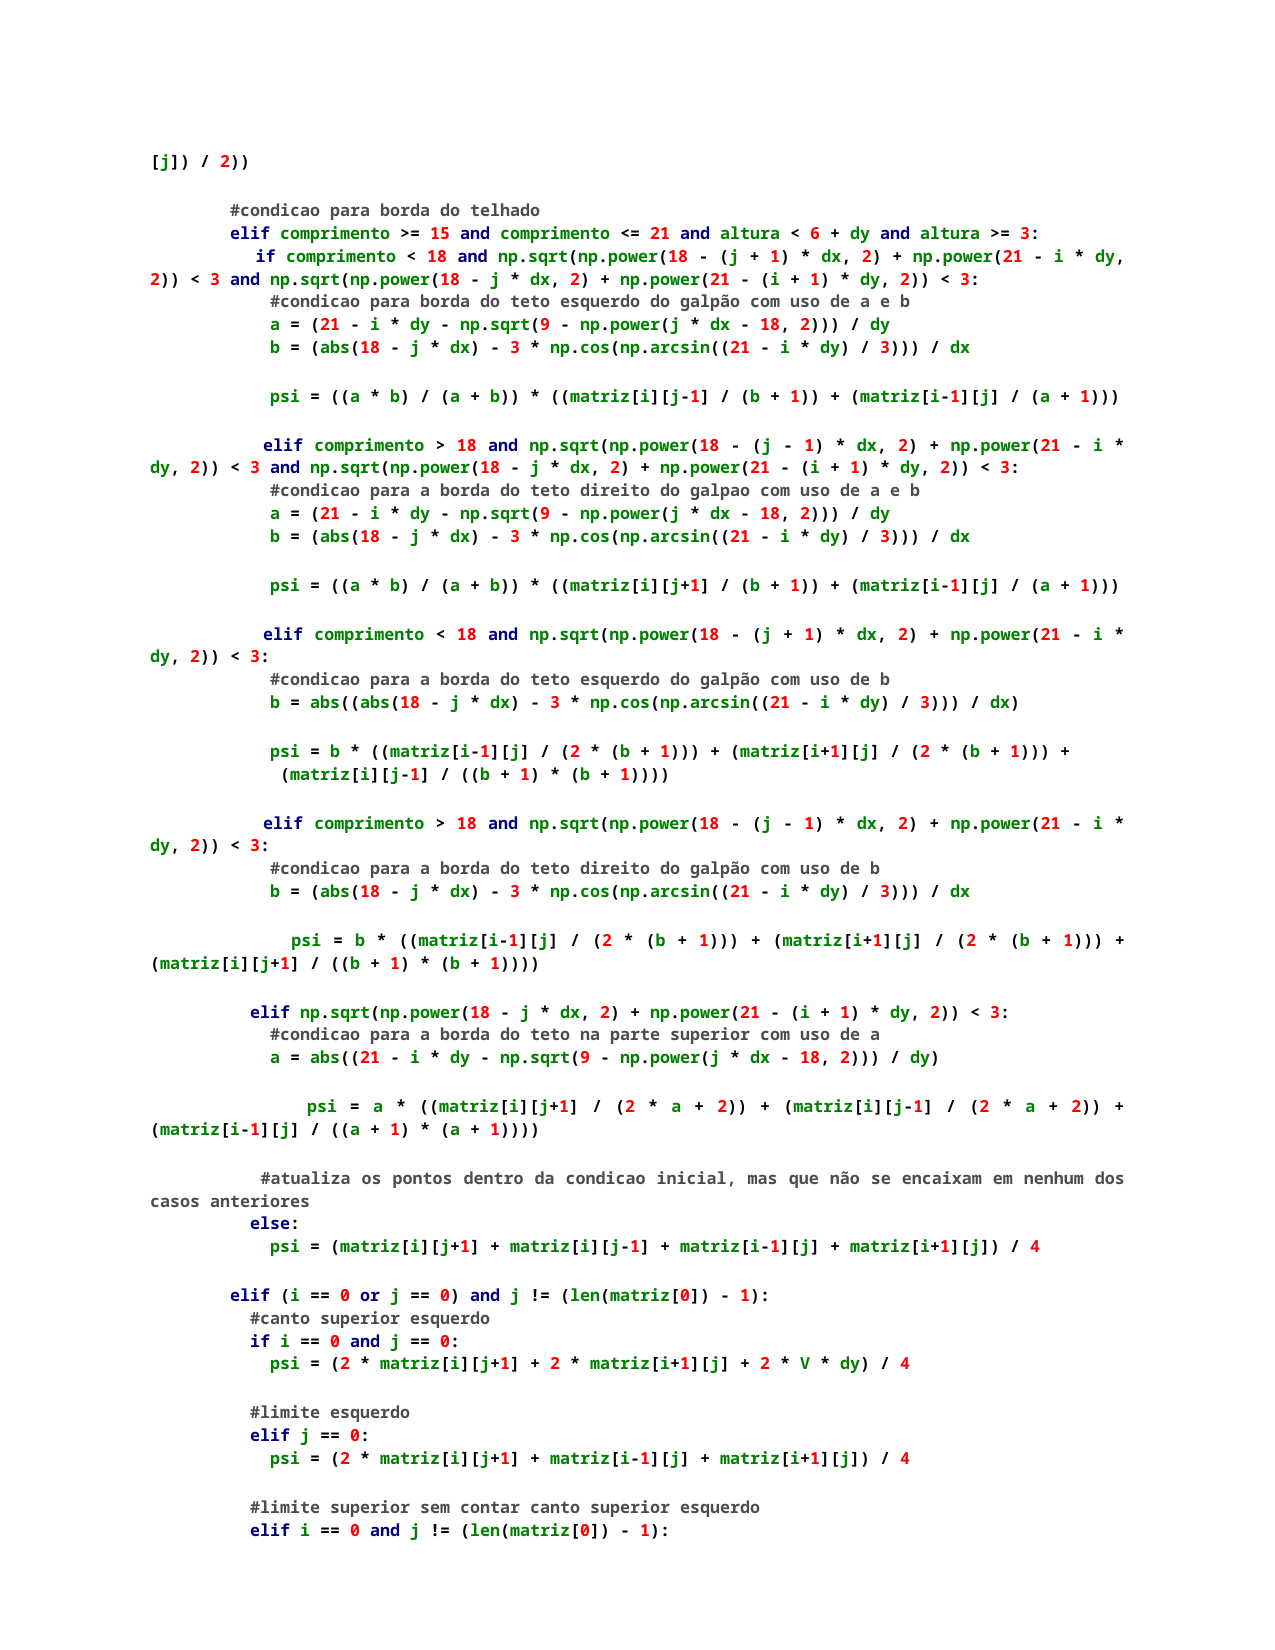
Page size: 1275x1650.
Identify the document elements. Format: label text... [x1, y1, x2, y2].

text psi = ((a * b) / (a + b)) * ((matriz[i][j+1] / (b + 1)) + (matriz[i-1][j] / (a + 1))) [150, 573, 1125, 596]
text #limite superior sem contar canto superior esquerdo [150, 1495, 1125, 1518]
text b = abs((abs(18 - j * dx) - 3 * np.cos(np.arcsin((21 - i * dy) / 3))) / dx) [150, 691, 1125, 713]
text elif comprimento > 18 and np.sqrt(np.power(18 - (j - 1) * dx, 2) + np.power(21 - i * dy, 2)) < 3 and np.sqrt(np.power(18 - j * dx, 2) + np.power(21 - (i + 1) * dy, 2)) < 3: [150, 433, 1125, 479]
text elif (i == 0 or j == 0) and j != (len(matriz[0]) - 1): [150, 1284, 1125, 1306]
text elif np.sqrt(np.power(18 - j * dx, 2) + np.power(21 - (i + 1) * dy, 2)) < 3: [150, 1000, 1125, 1023]
text a = (21 - i * dy - np.sqrt(9 - np.power(j * dx - 18, 2))) / dy [150, 502, 1125, 524]
text #condicao para borda do telhado [150, 199, 1125, 222]
text b = (abs(18 - j * dx) - 3 * np.cos(np.arcsin((21 - i * dy) / 3))) / dx [150, 524, 1125, 547]
text psi = (2 * matriz[i][j+1] + 2 * matriz[i+1][j] + 2 * V * dy) / 4 [150, 1352, 1125, 1374]
text if comprimento < 18 and np.sqrt(np.power(18 - (j + 1) * dx, 2) + np.power(21 - i * dy, 2)) < 3 and np.sqrt(np.power(18 - j * dx, 2) + np.power(21 - (i + 1) * dy, 2)) < 3: [150, 244, 1125, 290]
text psi = b * ((matriz[i-1][j] / (2 * (b + 1))) + (matriz[i+1][j] / (2 * (b + 1))) + [150, 739, 1125, 762]
text elif comprimento > 18 and np.sqrt(np.power(18 - (j - 1) * dx, 2) + np.power(21 - i * dy, 2)) < 3: [150, 811, 1125, 857]
text (matriz[i][j-1] / ((b + 1) * (b + 1)))) [150, 762, 1125, 785]
text elif i == 0 and j != (len(matriz[0]) - 1): [150, 1518, 1125, 1541]
text b = (abs(18 - j * dx) - 3 * np.cos(np.arcsin((21 - i * dy) / 3))) / dx [150, 335, 1125, 358]
text elif j == 0: [150, 1424, 1125, 1446]
text #condicao para borda do teto esquerdo do galpão com uso de a e b [150, 290, 1125, 313]
text a = abs((21 - i * dy - np.sqrt(9 - np.power(j * dx - 18, 2))) / dy) [150, 1046, 1125, 1068]
text if i == 0 and j == 0: [150, 1329, 1125, 1352]
text #canto superior esquerdo [150, 1306, 1125, 1329]
text elif comprimento >= 15 and comprimento <= 21 and altura < 6 + dy and altura >= 3: [150, 222, 1125, 244]
text #condicao para a borda do teto direito do galpão com uso de b [150, 857, 1125, 879]
text #limite esquerdo [150, 1401, 1125, 1424]
text a = (21 - i * dy - np.sqrt(9 - np.power(j * dx - 18, 2))) / dy [150, 313, 1125, 335]
text psi = a * ((matriz[i][j+1] / (2 * a + 2)) + (matriz[i][j-1] / (2 * a + 2)) + (matriz[i-1][j] / ((a + 1) * (a + 1)))) [150, 1095, 1125, 1140]
text psi = (2 * matriz[i][j+1] + matriz[i-1][j] + matriz[i+1][j]) / 4 [150, 1446, 1125, 1469]
text psi = b * ((matriz[i-1][j] / (2 * (b + 1))) + (matriz[i+1][j] / (2 * (b + 1))) + (matriz[i][j+1] / ((b + 1) * (b + 1)))) [150, 928, 1125, 974]
text #condicao para a borda do teto direito do galpao com uso de a e b [150, 479, 1125, 502]
text #condicao para a borda do teto na parte superior com uso de a [150, 1023, 1125, 1046]
text else: [150, 1212, 1125, 1235]
text #atualiza os pontos dentro da condicao inicial, mas que não se encaixam em nenhum dos casos anteriores [150, 1167, 1125, 1212]
text b = (abs(18 - j * dx) - 3 * np.cos(np.arcsin((21 - i * dy) / 3))) / dx [150, 879, 1125, 902]
text [j]) / 2)) [150, 150, 1125, 173]
text elif comprimento < 18 and np.sqrt(np.power(18 - (j + 1) * dx, 2) + np.power(21 - i * dy, 2)) < 3: [150, 622, 1125, 668]
text #condicao para a borda do teto esquerdo do galpão com uso de b [150, 668, 1125, 691]
text psi = (matriz[i][j+1] + matriz[i][j-1] + matriz[i-1][j] + matriz[i+1][j]) / 4 [150, 1235, 1125, 1257]
text psi = ((a * b) / (a + b)) * ((matriz[i][j-1] / (b + 1)) + (matriz[i-1][j] / (a + 1))) [150, 384, 1125, 407]
